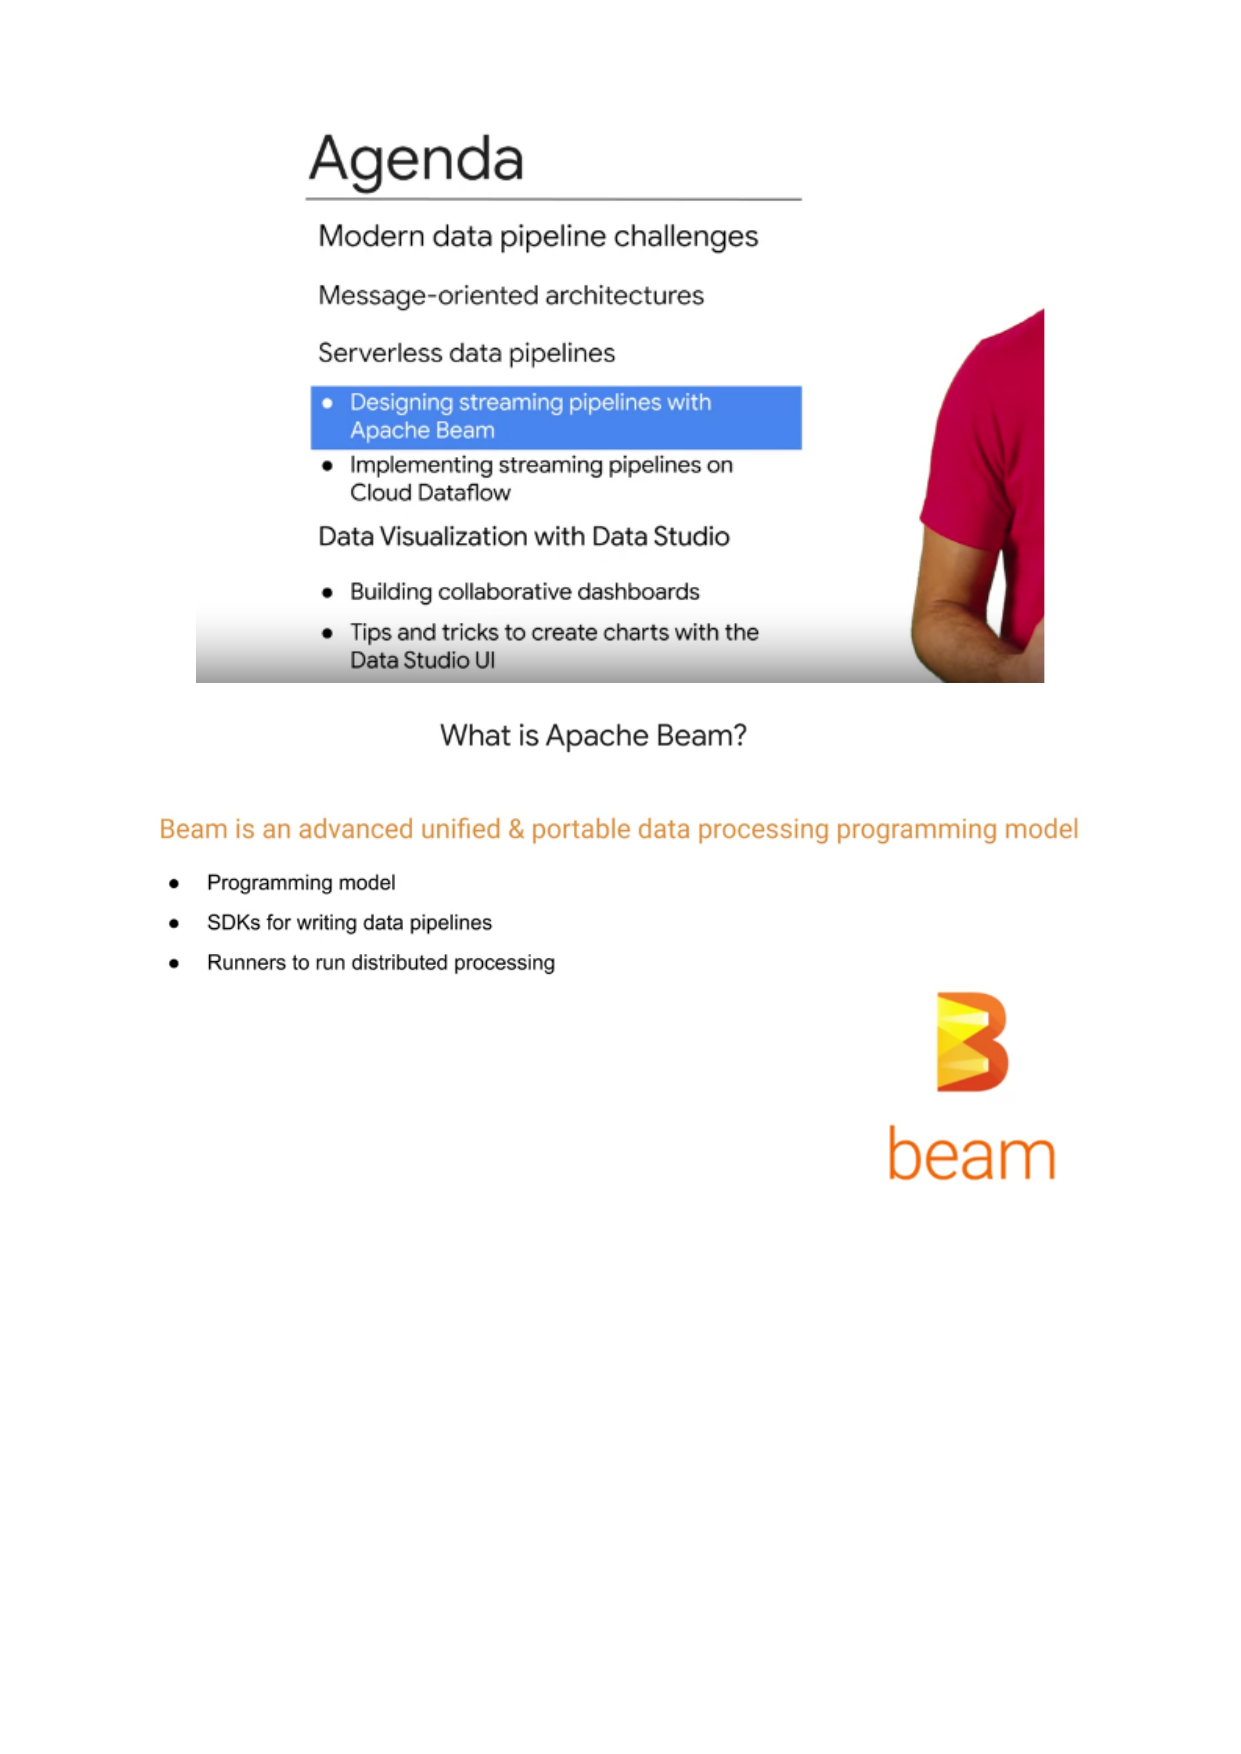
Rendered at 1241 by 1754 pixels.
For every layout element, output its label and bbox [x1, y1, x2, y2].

picture [196, 118, 1045, 683]
picture [118, 711, 1123, 1208]
